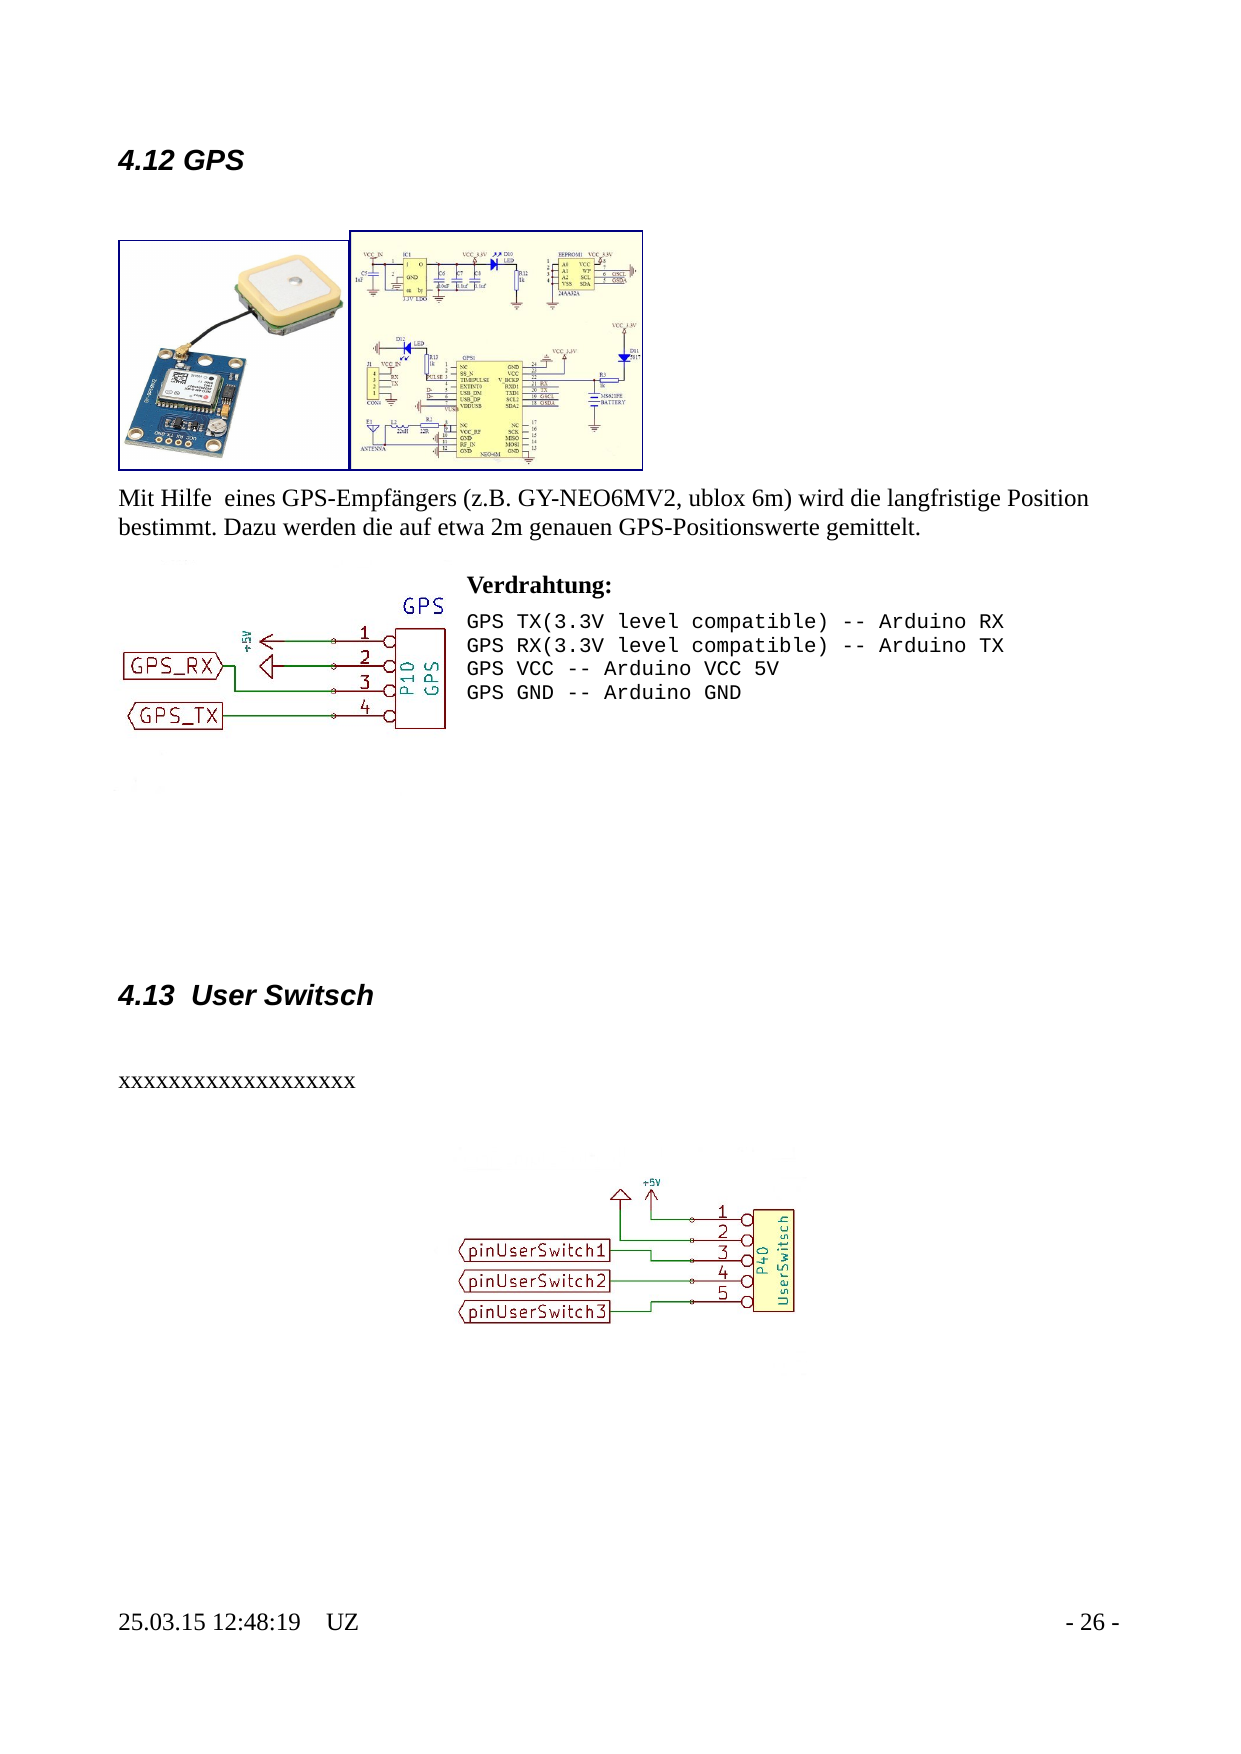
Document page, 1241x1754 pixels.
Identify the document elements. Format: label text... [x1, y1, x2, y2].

subtitle 4.13 User Switsch [118, 978, 1122, 1012]
picture [433, 1147, 807, 1396]
picture [351, 232, 642, 469]
picture [120, 241, 348, 469]
subtitle 4.12 GPS [118, 143, 1122, 177]
text Mit Hilfe eines GPS-Empfängers (z.B. GY-NEO6MV2, ublox 6m) wird die langfristige Position bestimmt. Dazu werden die auf etwa 2m genauen GPS-Positionswerte gemittelt. Verdrahtung: [118, 483, 1122, 598]
text GPS TX(3.3V level compatible) -- Arduino RX GPS RX(3.3V level compatible) -- Arduino TX GPS VCC -- Arduino VCC 5V GPS GND -- Arduino GND [467, 611, 1122, 706]
picture [113, 560, 467, 796]
text xxxxxxxxxxxxxxxxxxx [118, 1065, 1122, 1094]
